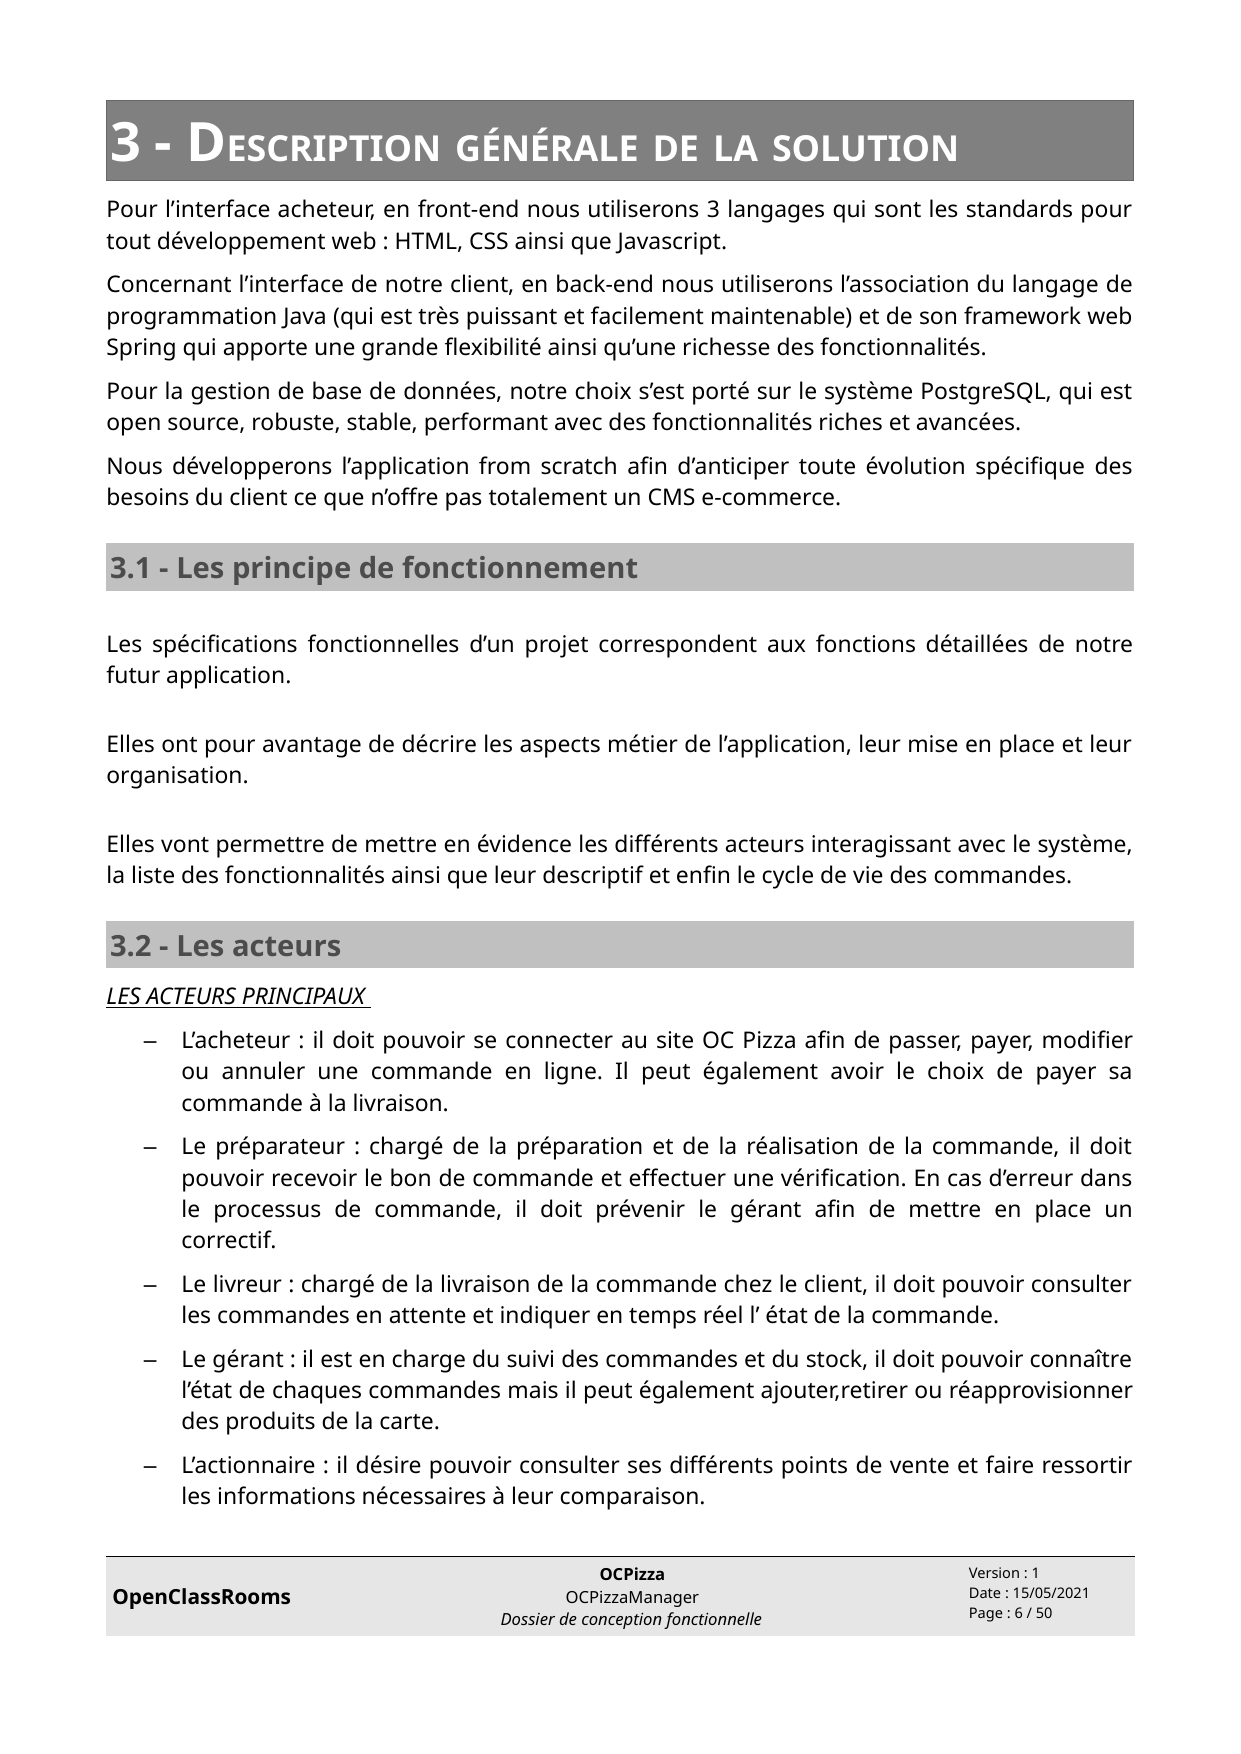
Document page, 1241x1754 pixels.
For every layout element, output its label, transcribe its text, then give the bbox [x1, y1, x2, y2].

subtitle Les acteurs [107, 923, 1133, 967]
subtitle Les principe de fonctionnement [107, 545, 1133, 590]
text Concernant l’interface de notre client, en back-end nous utiliserons l’association du langage de programmation Java (qui est très puissant et facilement maintenable) et de son framework web Spring qui apporte une grande flexibilité ainsi qu’une richesse des fonctionnalités. [106, 268, 1134, 362]
text Les spécifications fonctionnelles d’un projet correspondent aux fonctions détaillées de notre futur application. [106, 627, 1134, 690]
text Nous développerons l’application from scratch afin d’anticiper toute évolution spécifique des besoins du client ce que n’offre pas totalement un CMS e-commerce. [106, 450, 1134, 512]
text Elles vont permettre de mettre en évidence les différents acteurs interagissant avec le système, la liste des fonctionnalités ainsi que leur descriptif et enfin le cycle de vie des commandes. [106, 827, 1134, 890]
subtitle Description générale de la solution [107, 101, 1133, 180]
list Le préparateur : chargé de la préparation et de la réalisation de la commande, il doit pouvoir recevoir le bon de commande et effectuer une vérification. En cas d’erreur dans le processus de commande, il doit prévenir le gérant afin de mettre en place un correctif. [144, 1130, 1134, 1255]
text LES ACTEURS PRINCIPAUX [106, 980, 1134, 1012]
list Le livreur : chargé de la livraison de la commande chez le client, il doit pouvoir consulter les commandes en attente et indiquer en temps réel l’ état de la commande. [144, 1268, 1134, 1330]
list L’acheteur : il doit pouvoir se connecter au site OC Pizza afin de passer, payer, modifier ou annuler une commande en ligne. Il peut également avoir le choix de payer sa commande à la livraison. [144, 1024, 1134, 1118]
text Pour la gestion de base de données, notre choix s’est porté sur le système PostgreSQL, qui est open source, robuste, stable, performant avec des fonctionnalités riches et avancées. [106, 375, 1134, 437]
list L’actionnaire : il désire pouvoir consulter ses différents points de vente et faire ressortir les informations nécessaires à leur comparaison. [144, 1449, 1134, 1512]
list Le gérant : il est en charge du suivi des commandes et du stock, il doit pouvoir connaître l’état de chaques commandes mais il peut également ajouter,retirer ou réapprovisionner des produits de la carte. [144, 1343, 1134, 1437]
text Pour l’interface acheteur, en front-end nous utiliserons 3 langages qui sont les standards pour tout développement web : HTML, CSS ainsi que Javascript. [106, 193, 1134, 256]
text Elles ont pour avantage de décrire les aspects métier de l’application, leur mise en place et leur organisation. [106, 727, 1134, 790]
